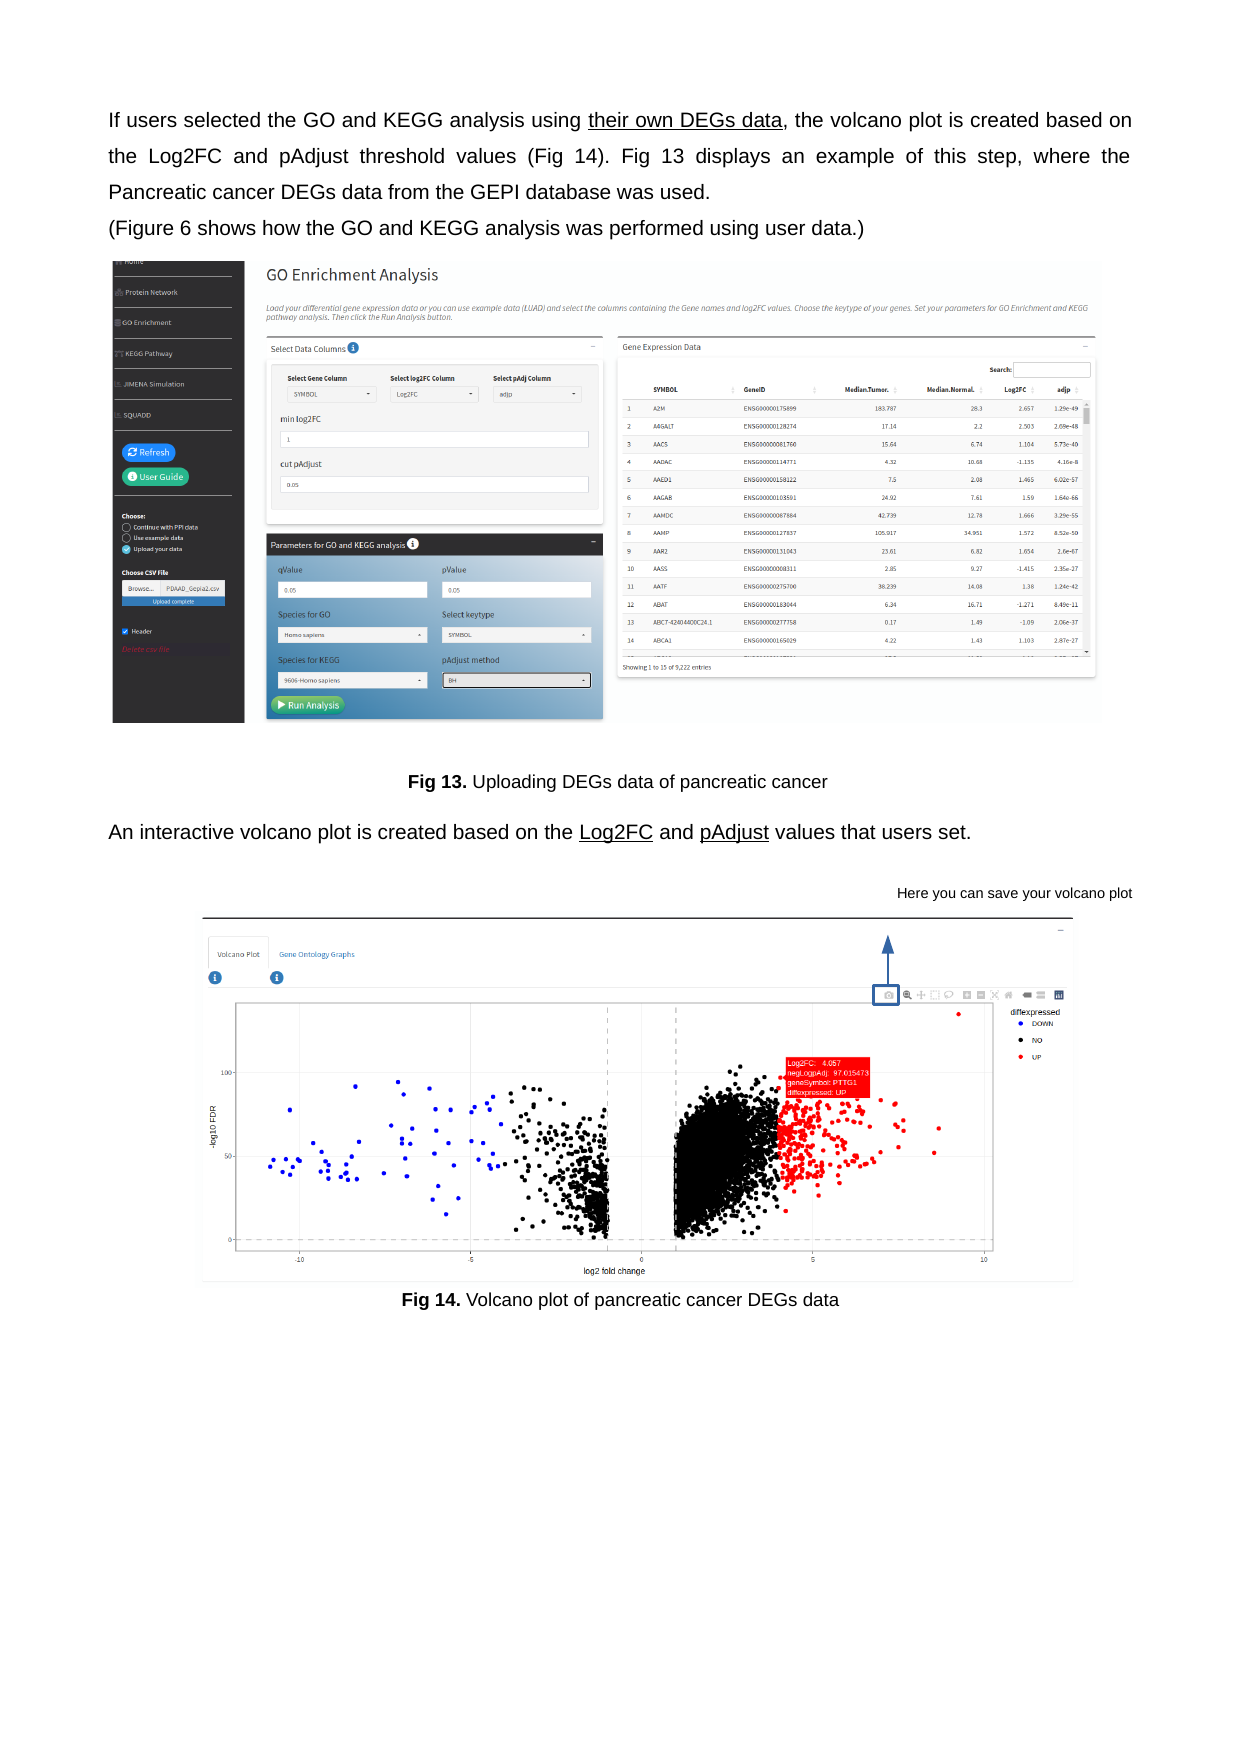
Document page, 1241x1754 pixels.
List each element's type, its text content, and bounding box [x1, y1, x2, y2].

picture [112, 261, 1102, 723]
text If users selected the GO and KEGG analysis using their own DEGs data, the volcano plot is created based on the Log2FC and pAdjust threshold values (Fig 14). Fig 13 displays an example of this step, where the Pancreatic cancer DEGs data from the GEPI database was used. [108, 108, 1132, 204]
picture [194, 911, 1079, 1288]
text Fig 14. Volcano plot of pancreatic cancer DEGs data [108, 1288, 1132, 1310]
text Here you can save your volcano plot [108, 885, 1132, 902]
text Fig 13. Uploading DEGs data of pancreatic cancer [108, 771, 1132, 792]
text (Figure 6 shows how the GO and KEGG analysis was performed using user data.) [108, 216, 1132, 240]
text An interactive volcano plot is created based on the Log2FC and pAdjust values that users set. [108, 820, 1132, 844]
